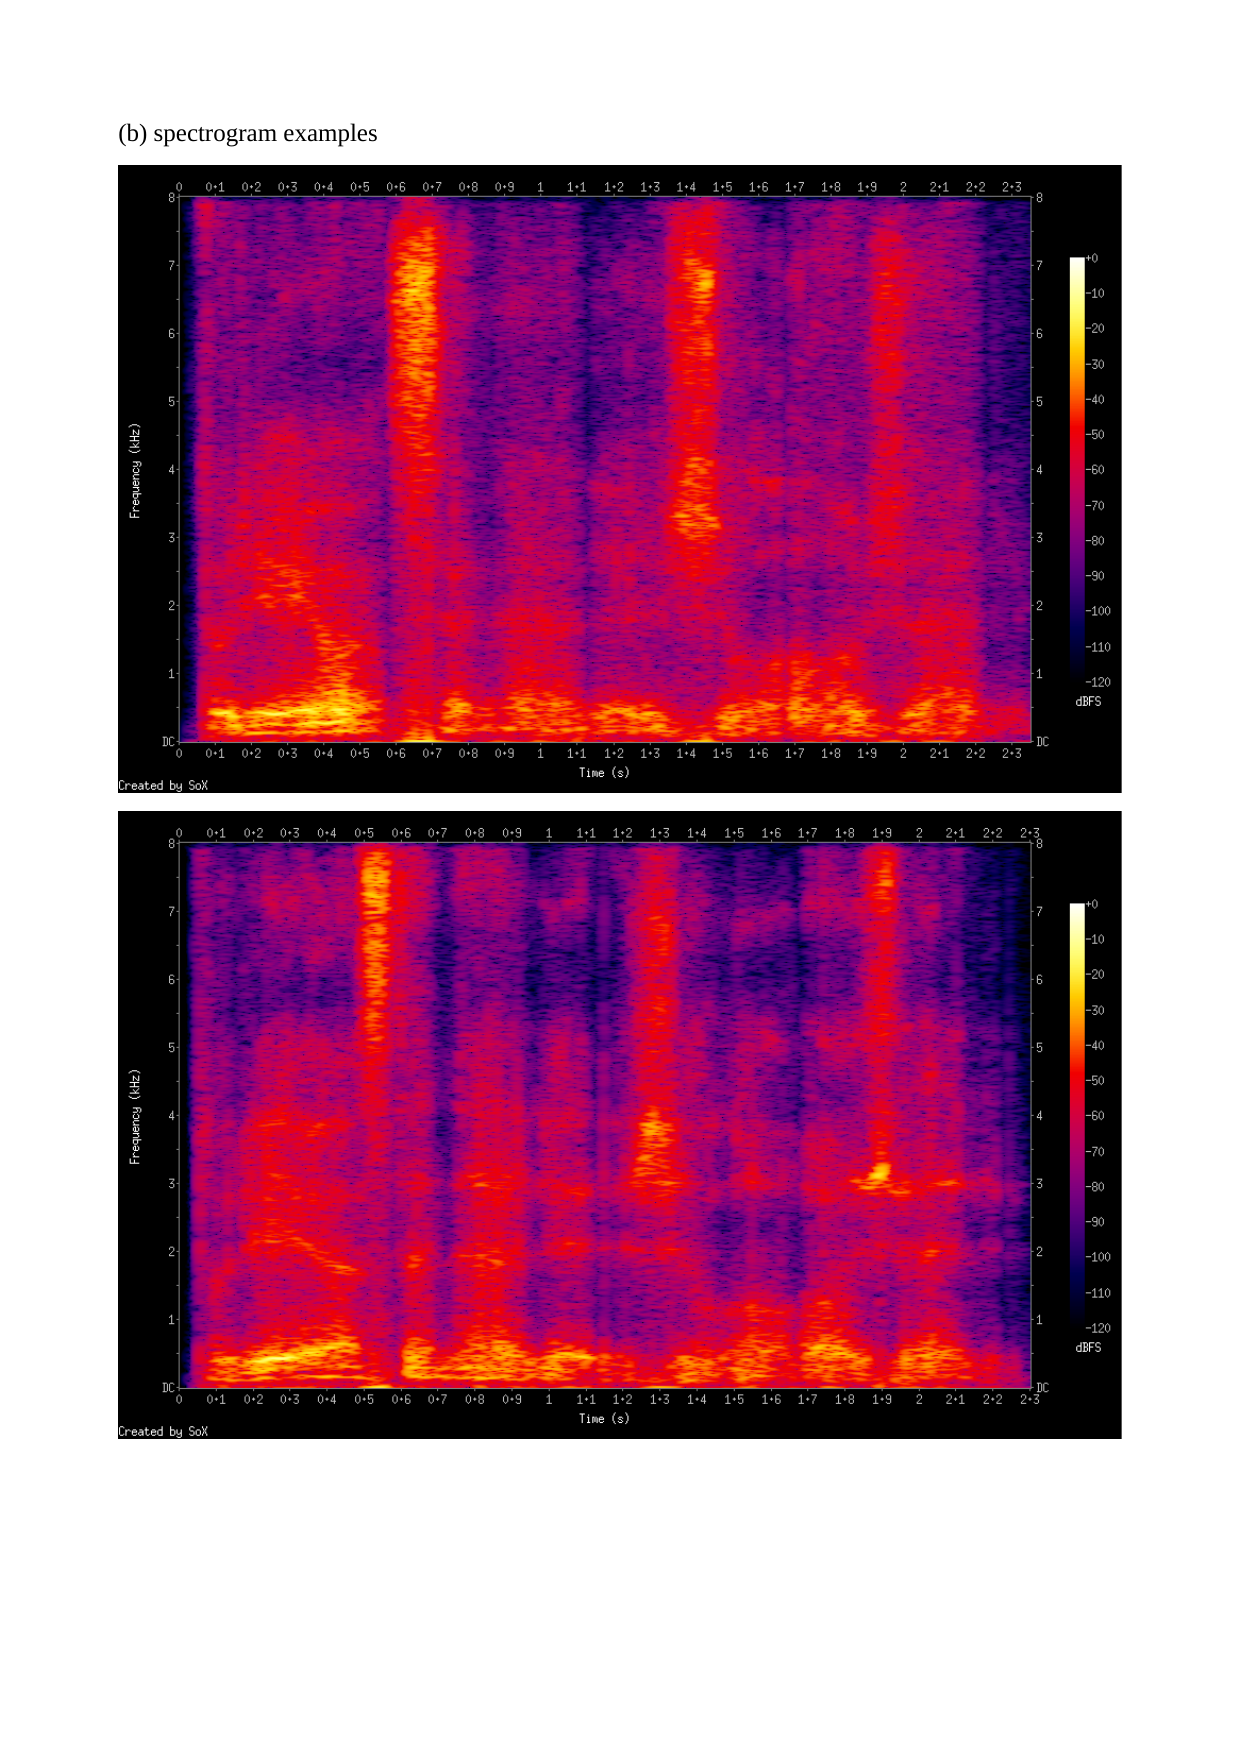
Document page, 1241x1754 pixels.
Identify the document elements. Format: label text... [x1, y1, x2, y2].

picture [118, 811, 1122, 1439]
picture [118, 165, 1122, 793]
text (b) spectrogram examples [118, 118, 1122, 147]
